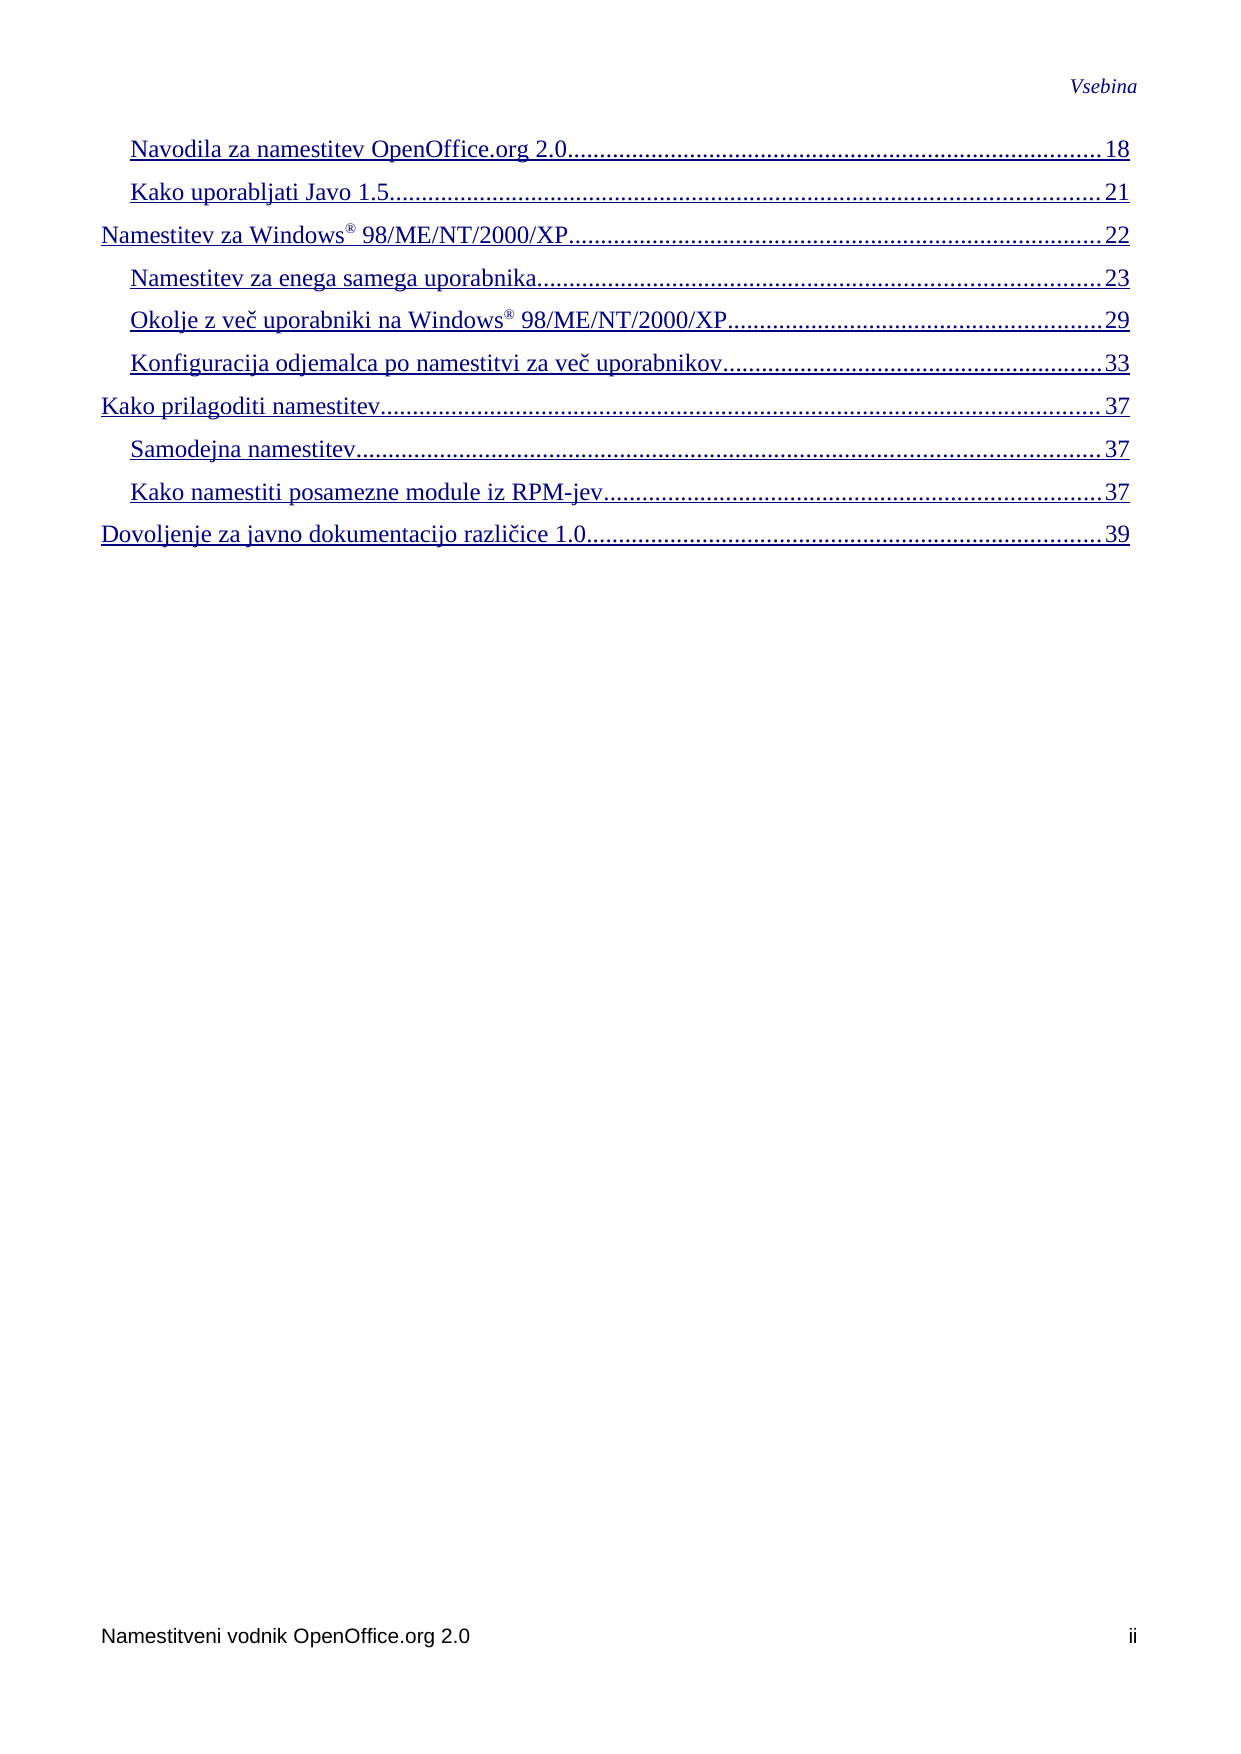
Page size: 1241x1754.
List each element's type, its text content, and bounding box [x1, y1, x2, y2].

text Namestitev za enega samega uporabnika 23 [130, 263, 1139, 291]
text Namestitev za Windows® 98/ME/NT/2000/XP 22 [101, 221, 1139, 249]
text Samodejna namestitev 37 [130, 435, 1139, 463]
text Kako uporabljati Javo 1.5 21 [130, 178, 1139, 206]
text Navodila za namestitev OpenOffice.org 2.0 18 [130, 135, 1139, 163]
text Kako prilagoditi namestitev 37 [101, 392, 1139, 420]
text Kako namestiti posamezne module iz RPM-jev 37 [130, 477, 1139, 506]
text Okolje z več uporabniki na Windows® 98/ME/NT/2000/XP 29 [130, 306, 1139, 334]
text Dovoljenje za javno dokumentacijo različice 1.0 39 [101, 520, 1139, 548]
text Konfiguracija odjemalca po namestitvi za več uporabnikov 33 [130, 349, 1139, 377]
